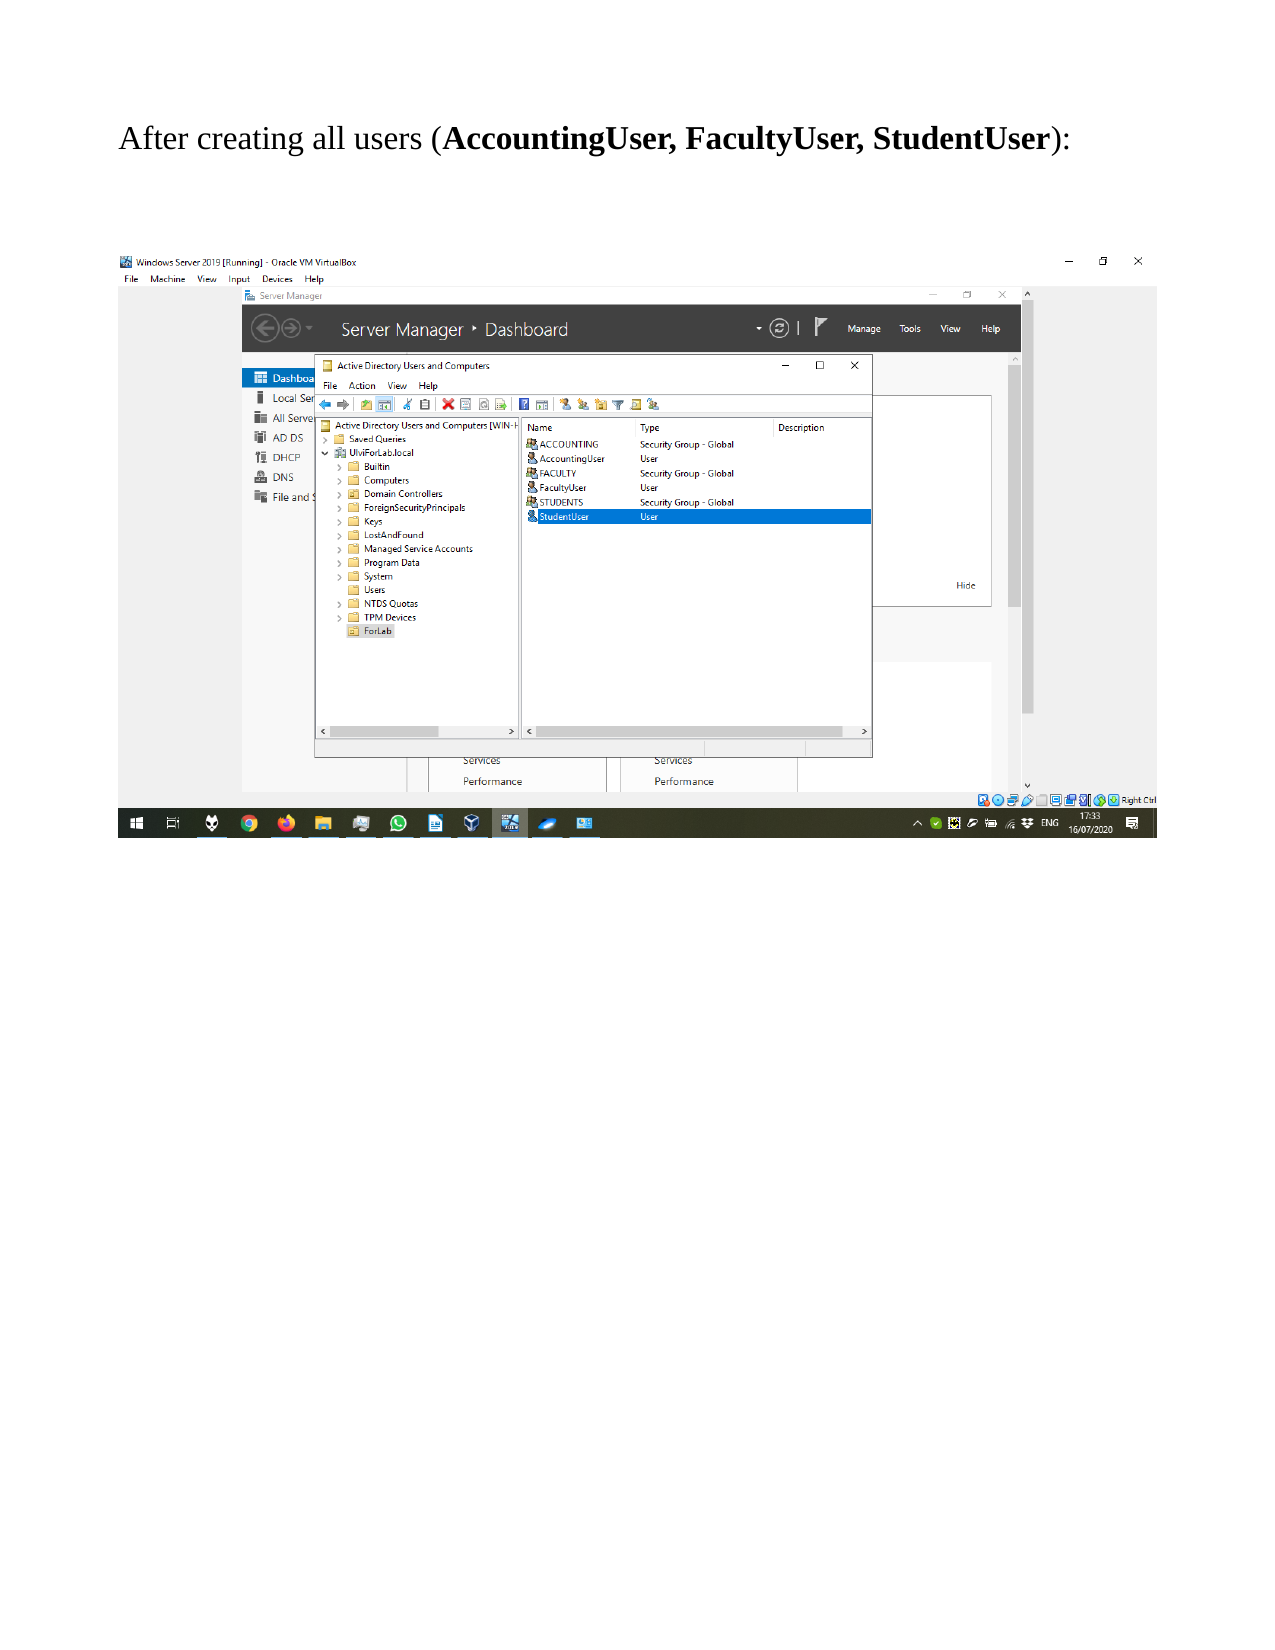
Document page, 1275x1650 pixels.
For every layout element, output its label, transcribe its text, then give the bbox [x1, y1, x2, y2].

text After creating all users (AccountingUser, FacultyUser, StudentUser): [118, 118, 1157, 156]
picture [118, 253, 1157, 838]
